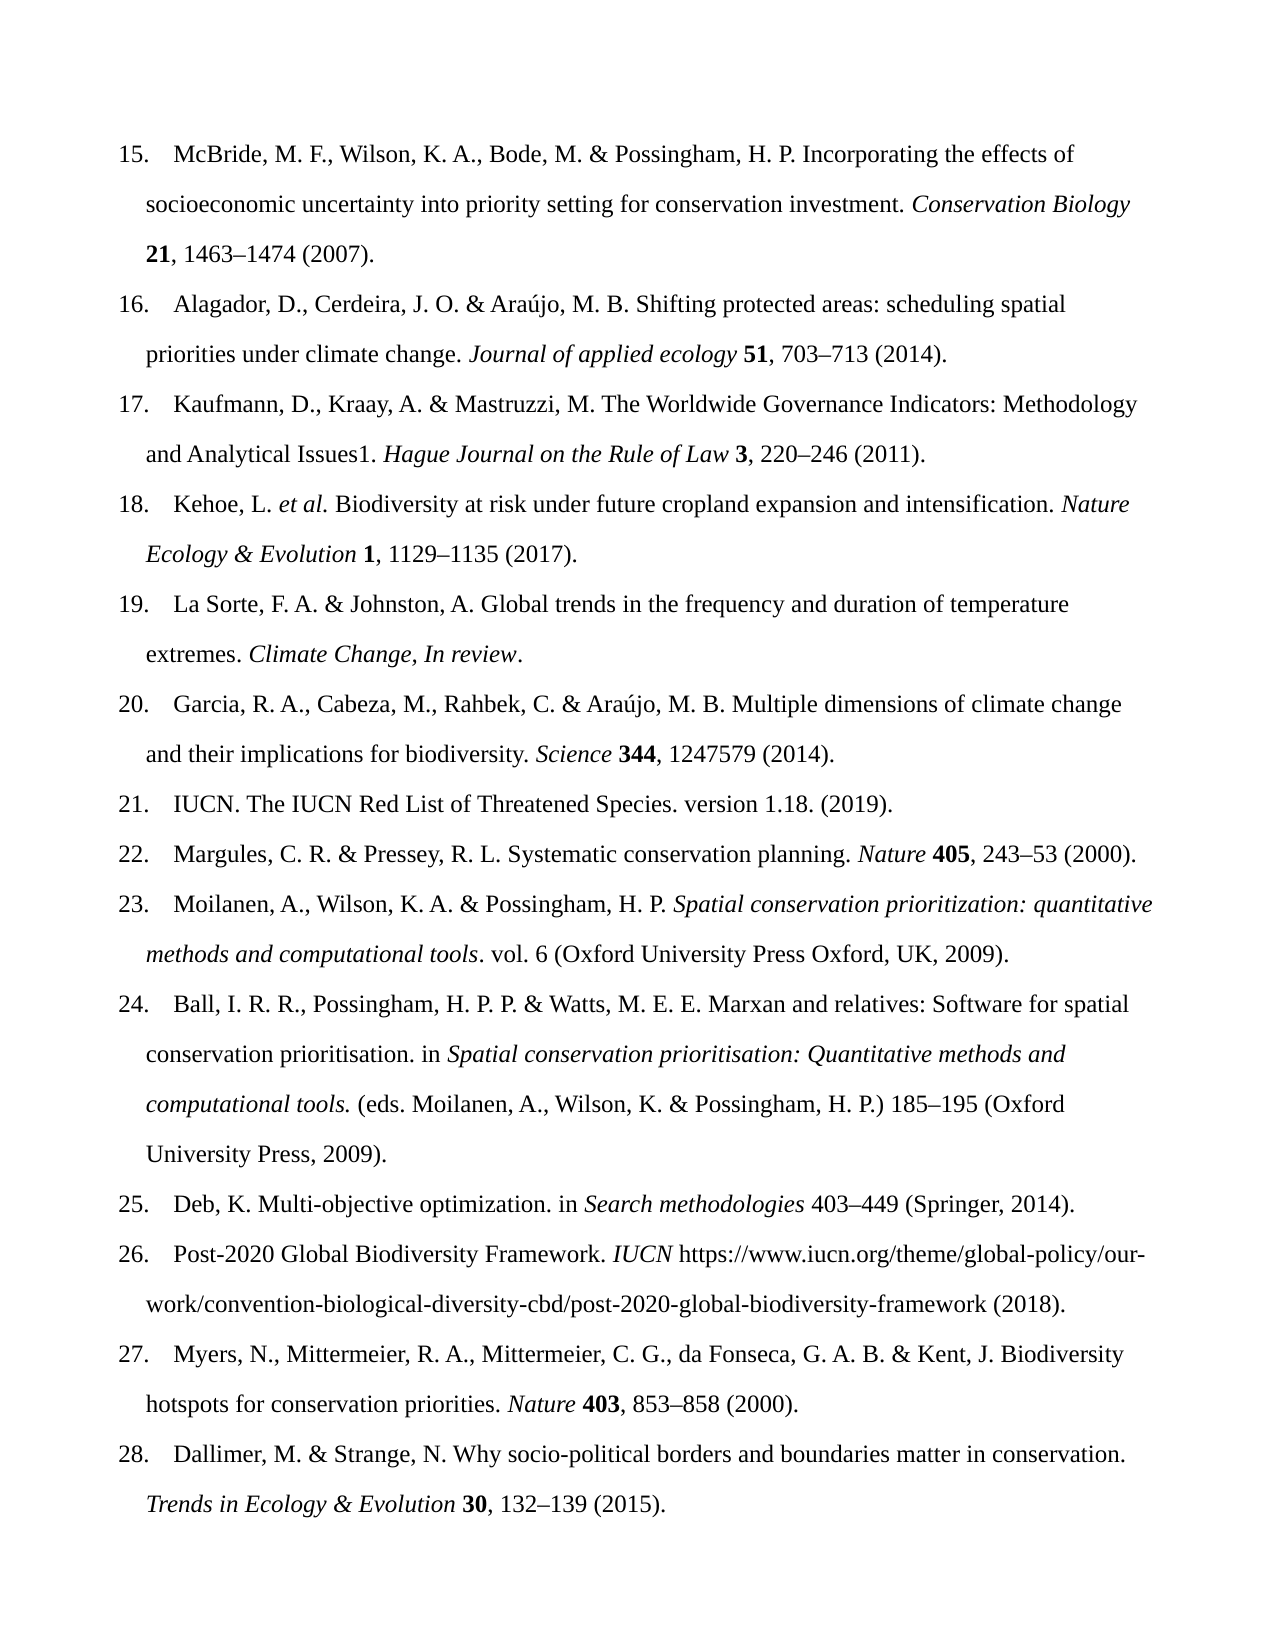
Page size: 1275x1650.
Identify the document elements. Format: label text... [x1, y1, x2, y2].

text 19. La Sorte, F. A. & Johnston, A. Global trends in the frequency and duration of temperature extremes. Climate Change, In review. [118, 568, 1157, 668]
text 22. Margules, C. R. & Pressey, R. L. Systematic conservation planning. Nature 405, 243–53 (2000). [118, 818, 1157, 868]
text 25. Deb, K. Multi-objective optimization. in Search methodologies 403–449 (Springer, 2014). [118, 1168, 1157, 1218]
text 17. Kaufmann, D., Kraay, A. & Mastruzzi, M. The Worldwide Governance Indicators: Methodology and Analytical Issues1. Hague Journal on the Rule of Law 3, 220–246 (2011). [118, 368, 1157, 468]
text 18. Kehoe, L. et al. Biodiversity at risk under future cropland expansion and intensification. Nature Ecology & Evolution 1, 1129–1135 (2017). [118, 468, 1157, 568]
text 26. Post-2020 Global Biodiversity Framework. IUCN https://www.iucn.org/theme/global-policy/our-work/convention-biological-diversity-cbd/post-2020-global-biodiversity-framework (2018). [118, 1218, 1157, 1318]
text 23. Moilanen, A., Wilson, K. A. & Possingham, H. P. Spatial conservation prioritization: quantitative methods and computational tools. vol. 6 (Oxford University Press Oxford, UK, 2009). [118, 868, 1157, 968]
text 16. Alagador, D., Cerdeira, J. O. & Araújo, M. B. Shifting protected areas: scheduling spatial priorities under climate change. Journal of applied ecology 51, 703–713 (2014). [118, 268, 1157, 368]
text 21. IUCN. The IUCN Red List of Threatened Species. version 1.18. (2019). [118, 768, 1157, 818]
text 27. Myers, N., Mittermeier, R. A., Mittermeier, C. G., da Fonseca, G. A. B. & Kent, J. Biodiversity hotspots for conservation priorities. Nature 403, 853–858 (2000). [118, 1318, 1157, 1418]
text 28. Dallimer, M. & Strange, N. Why socio-political borders and boundaries matter in conservation. Trends in Ecology & Evolution 30, 132–139 (2015). [118, 1418, 1157, 1518]
text 15. McBride, M. F., Wilson, K. A., Bode, M. & Possingham, H. P. Incorporating the effects of socioeconomic uncertainty into priority setting for conservation investment. Conservation Biology 21, 1463–1474 (2007). [118, 118, 1157, 268]
text 24. Ball, I. R. R., Possingham, H. P. P. & Watts, M. E. E. Marxan and relatives: Software for spatial conservation prioritisation. in Spatial conservation prioritisation: Quantitative methods and computational tools. (eds. Moilanen, A., Wilson, K. & Possingham, H. P.) 185–195 (Oxford University Press, 2009). [118, 968, 1157, 1168]
text 20. Garcia, R. A., Cabeza, M., Rahbek, C. & Araújo, M. B. Multiple dimensions of climate change and their implications for biodiversity. Science 344, 1247579 (2014). [118, 668, 1157, 768]
